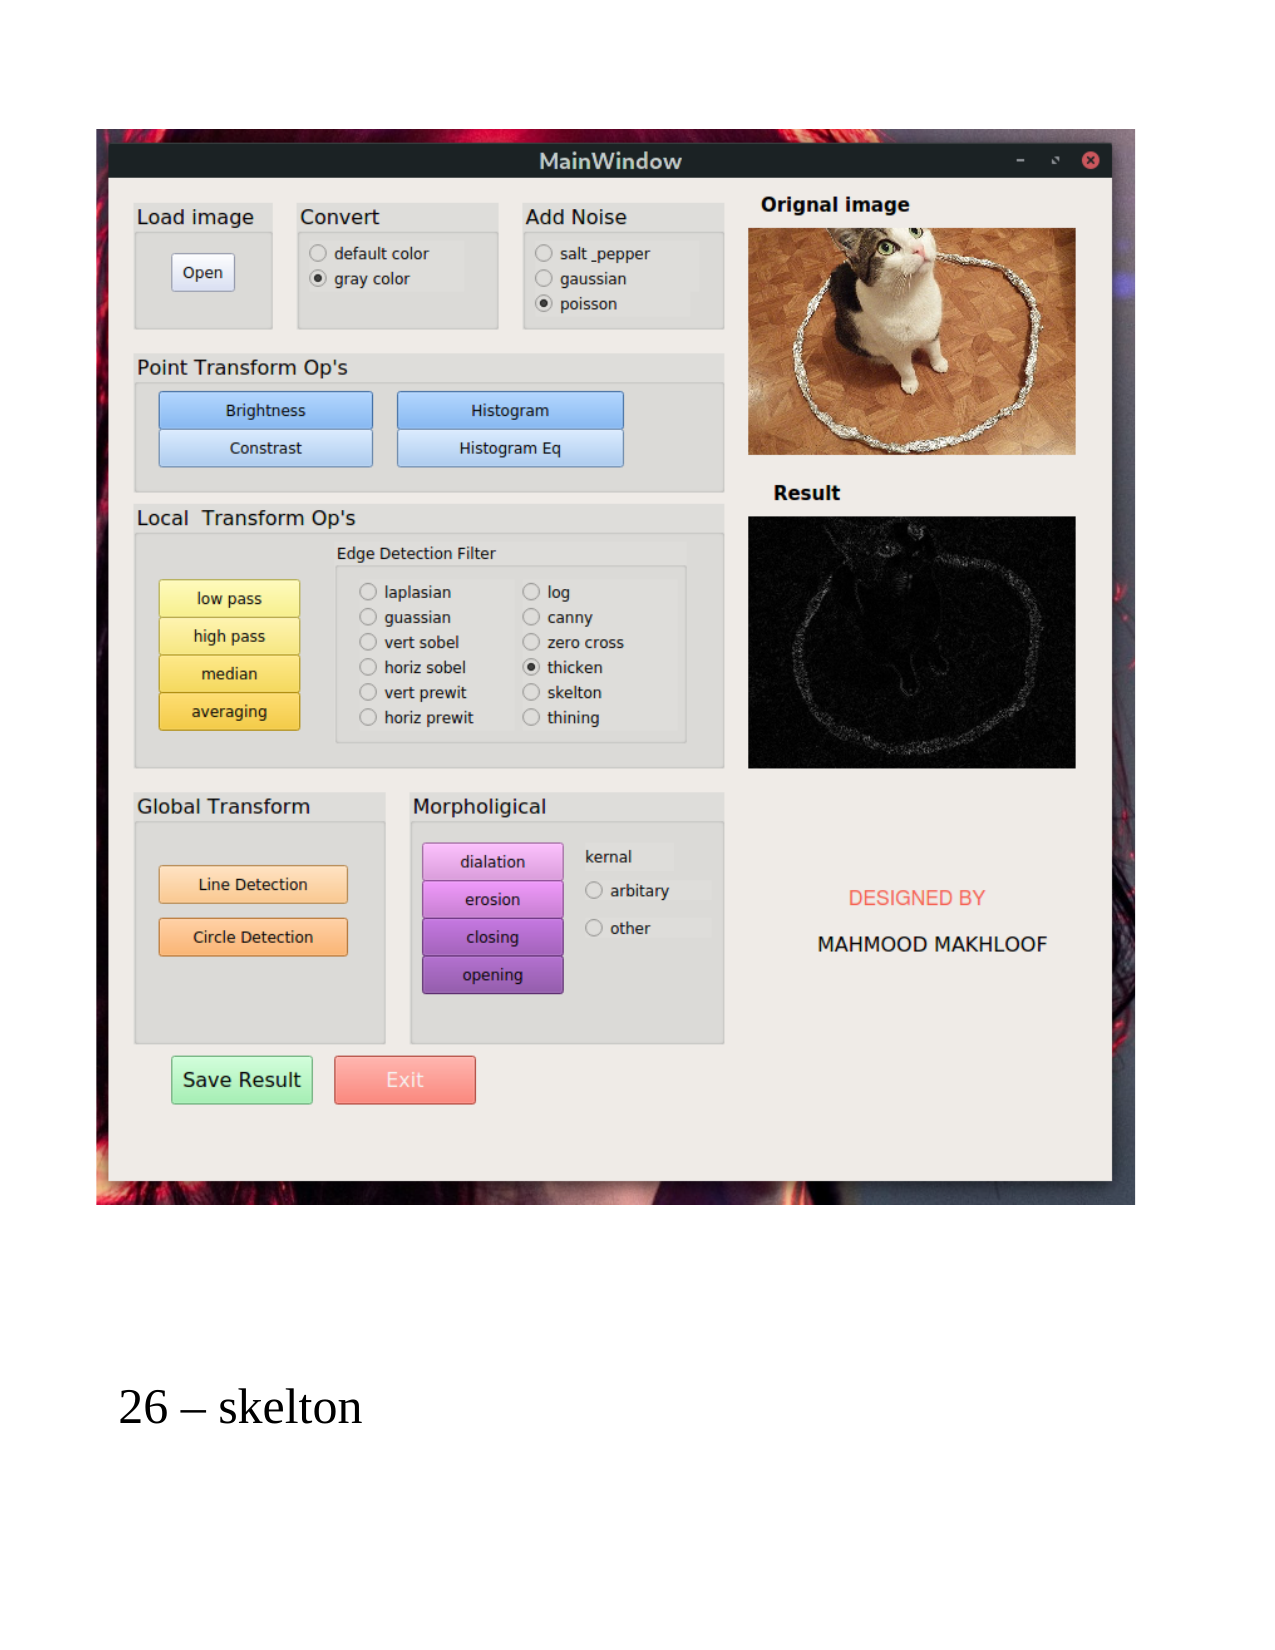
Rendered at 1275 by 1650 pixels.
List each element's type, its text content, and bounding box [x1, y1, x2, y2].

text 26 – skelton [118, 1377, 1157, 1435]
picture [96, 129, 1136, 1205]
